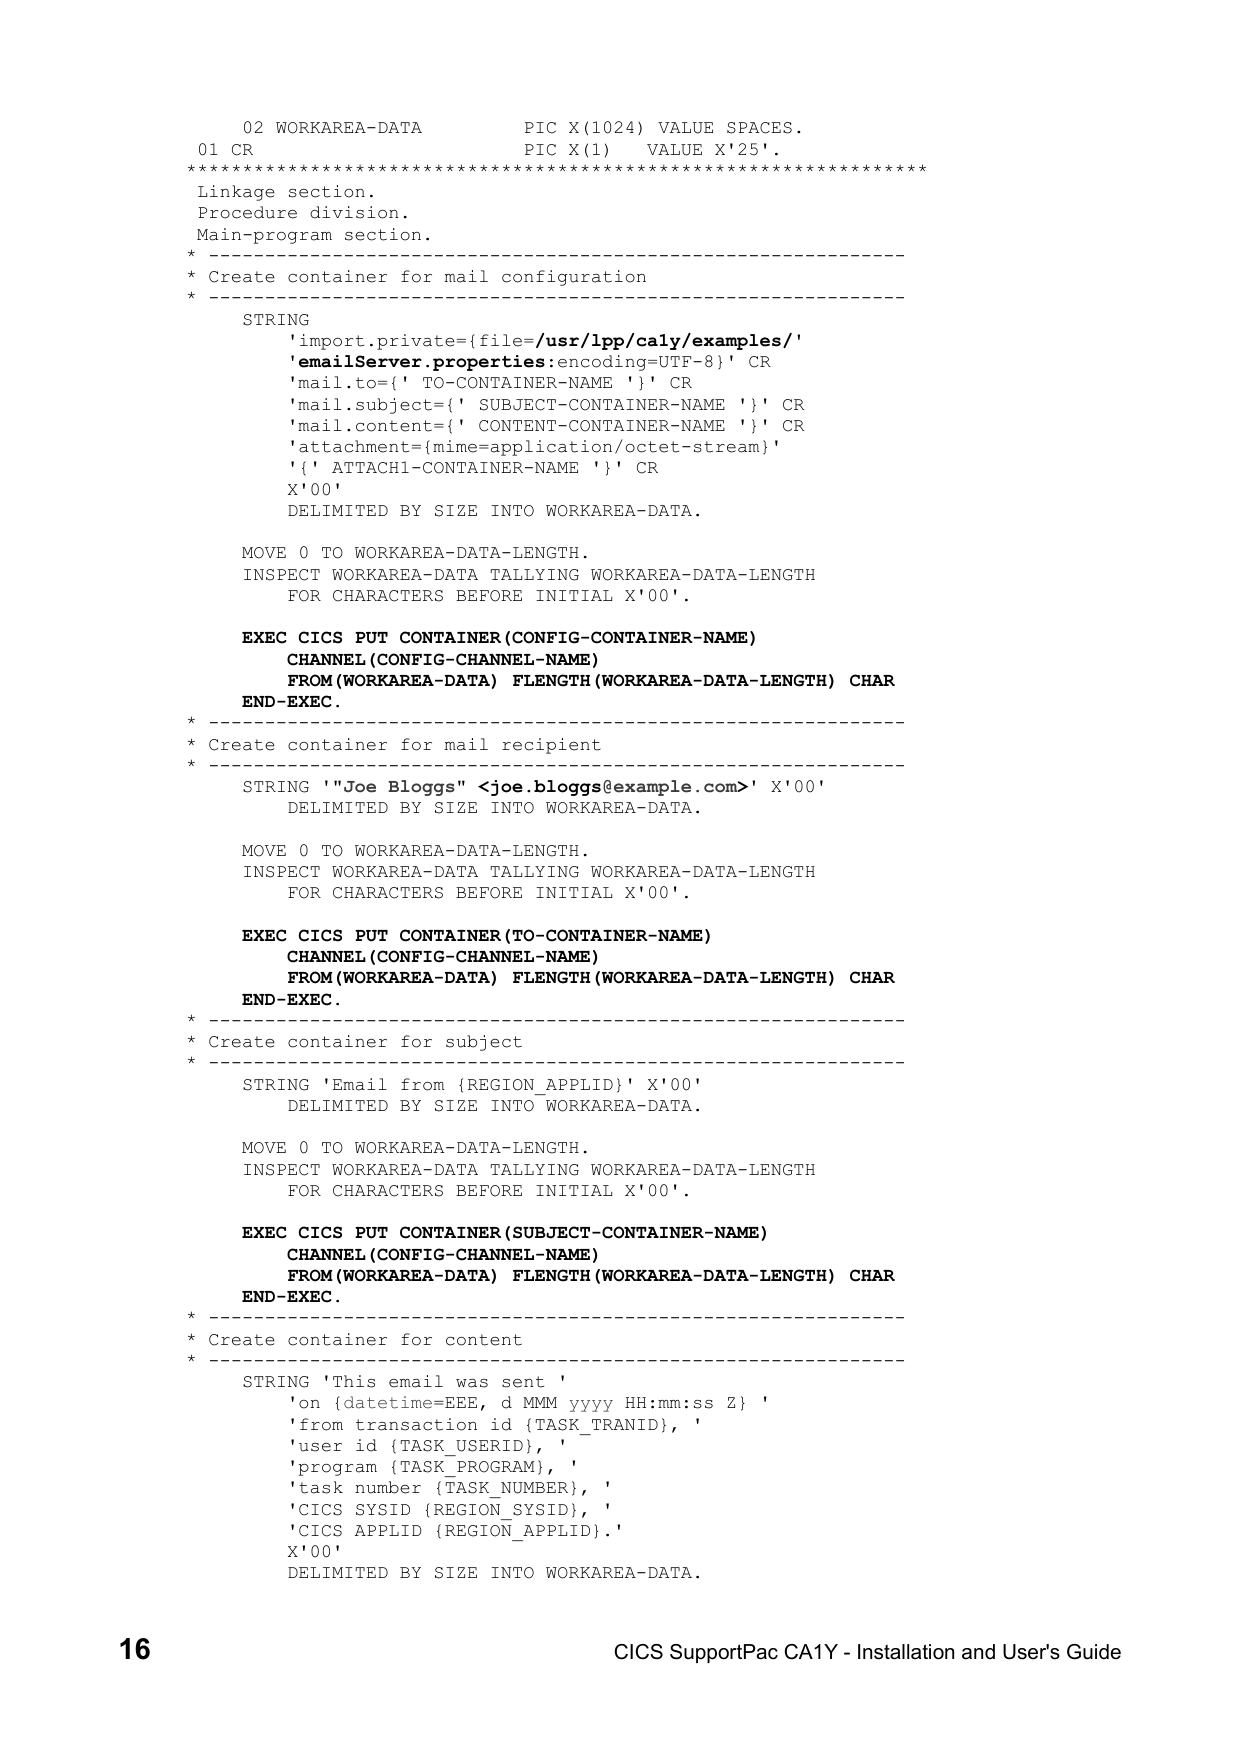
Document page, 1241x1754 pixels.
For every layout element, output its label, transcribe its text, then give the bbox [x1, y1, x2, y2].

text INSPECT WORKAREA-DATA TALLYING WORKAREA-DATA-LENGTH [118, 564, 1122, 586]
text * -------------------------------------------------------------- [118, 756, 1122, 777]
text * Create container for content [118, 1329, 1122, 1351]
text EXEC CICS PUT CONTAINER(SUBJECT-CONTAINER-NAME) [118, 1223, 1122, 1244]
text FOR CHARACTERS BEFORE INITIAL X'00'. [118, 586, 1122, 607]
text CHANNEL(CONFIG-CHANNEL-NAME) [118, 1244, 1122, 1266]
text MOVE 0 TO WORKAREA-DATA-LENGTH. [118, 543, 1122, 564]
text Main-program section. [118, 224, 1122, 246]
text Linkage section. [118, 182, 1122, 203]
text DELIMITED BY SIZE INTO WORKAREA-DATA. [118, 1096, 1122, 1117]
text 'CICS APPLID {REGION_APPLID}.' [118, 1521, 1122, 1542]
text X'00' [118, 479, 1122, 501]
text MOVE 0 TO WORKAREA-DATA-LENGTH. [118, 1138, 1122, 1159]
text END-EXEC. [118, 692, 1122, 713]
text FOR CHARACTERS BEFORE INITIAL X'00'. [118, 883, 1122, 904]
text STRING [118, 309, 1122, 331]
text FOR CHARACTERS BEFORE INITIAL X'00'. [118, 1181, 1122, 1202]
text FROM(WORKAREA-DATA) FLENGTH(WORKAREA-DATA-LENGTH) CHAR [118, 671, 1122, 692]
text 'from transaction id {TASK_TRANID}, ' [118, 1414, 1122, 1436]
text 'mail.content={' CONTENT-CONTAINER-NAME '}' CR [118, 416, 1122, 437]
text 'mail.subject={' SUBJECT-CONTAINER-NAME '}' CR [118, 394, 1122, 416]
text 02 WORKAREA-DATA PIC X(1024) VALUE SPACES. [118, 118, 1122, 139]
text * -------------------------------------------------------------- [118, 1308, 1122, 1329]
text FROM(WORKAREA-DATA) FLENGTH(WORKAREA-DATA-LENGTH) CHAR [118, 1266, 1122, 1287]
text 'attachment={mime=application/octet-stream}' [118, 437, 1122, 458]
text * -------------------------------------------------------------- [118, 1351, 1122, 1372]
text 'mail.to={' TO-CONTAINER-NAME '}' CR [118, 373, 1122, 394]
text * -------------------------------------------------------------- [118, 713, 1122, 734]
text 'user id {TASK_USERID}, ' [118, 1436, 1122, 1457]
text EXEC CICS PUT CONTAINER(CONFIG-CONTAINER-NAME) [118, 628, 1122, 649]
text * -------------------------------------------------------------- [118, 288, 1122, 309]
text Procedure division. [118, 203, 1122, 224]
text MOVE 0 TO WORKAREA-DATA-LENGTH. [118, 841, 1122, 862]
text INSPECT WORKAREA-DATA TALLYING WORKAREA-DATA-LENGTH [118, 862, 1122, 883]
text DELIMITED BY SIZE INTO WORKAREA-DATA. [118, 798, 1122, 819]
text 'on {datetime=EEE, d MMM yyyy HH:mm:ss Z} ' [118, 1393, 1122, 1414]
text DELIMITED BY SIZE INTO WORKAREA-DATA. [118, 1563, 1122, 1584]
text 'emailServer.properties:encoding=UTF-8}' CR [118, 352, 1122, 373]
text STRING 'Email from {REGION_APPLID}' X'00' [118, 1074, 1122, 1096]
text STRING 'This email was sent ' [118, 1372, 1122, 1393]
text EXEC CICS PUT CONTAINER(TO-CONTAINER-NAME) [118, 926, 1122, 947]
text CHANNEL(CONFIG-CHANNEL-NAME) [118, 649, 1122, 671]
text ****************************************************************** [118, 161, 1122, 182]
text '{' ATTACH1-CONTAINER-NAME '}' CR [118, 458, 1122, 479]
text 'import.private={file=/usr/lpp/ca1y/examples/' [118, 331, 1122, 352]
text INSPECT WORKAREA-DATA TALLYING WORKAREA-DATA-LENGTH [118, 1159, 1122, 1181]
text 01 CR PIC X(1) VALUE X'25'. [118, 139, 1122, 161]
text * -------------------------------------------------------------- [118, 1011, 1122, 1032]
text * -------------------------------------------------------------- [118, 1053, 1122, 1074]
text 'CICS SYSID {REGION_SYSID}, ' [118, 1499, 1122, 1521]
text END-EXEC. [118, 1287, 1122, 1308]
text X'00' [118, 1542, 1122, 1563]
text * Create container for mail recipient [118, 734, 1122, 756]
text 'program {TASK_PROGRAM}, ' [118, 1457, 1122, 1478]
text * Create container for mail configuration [118, 267, 1122, 288]
text * Create container for subject [118, 1032, 1122, 1053]
text DELIMITED BY SIZE INTO WORKAREA-DATA. [118, 501, 1122, 522]
text END-EXEC. [118, 989, 1122, 1011]
text * -------------------------------------------------------------- [118, 246, 1122, 267]
text FROM(WORKAREA-DATA) FLENGTH(WORKAREA-DATA-LENGTH) CHAR [118, 968, 1122, 989]
text CHANNEL(CONFIG-CHANNEL-NAME) [118, 947, 1122, 968]
text 'task number {TASK_NUMBER}, ' [118, 1478, 1122, 1499]
text STRING '"Joe Bloggs" <joe.bloggs@example.com>' X'00' [118, 777, 1122, 798]
